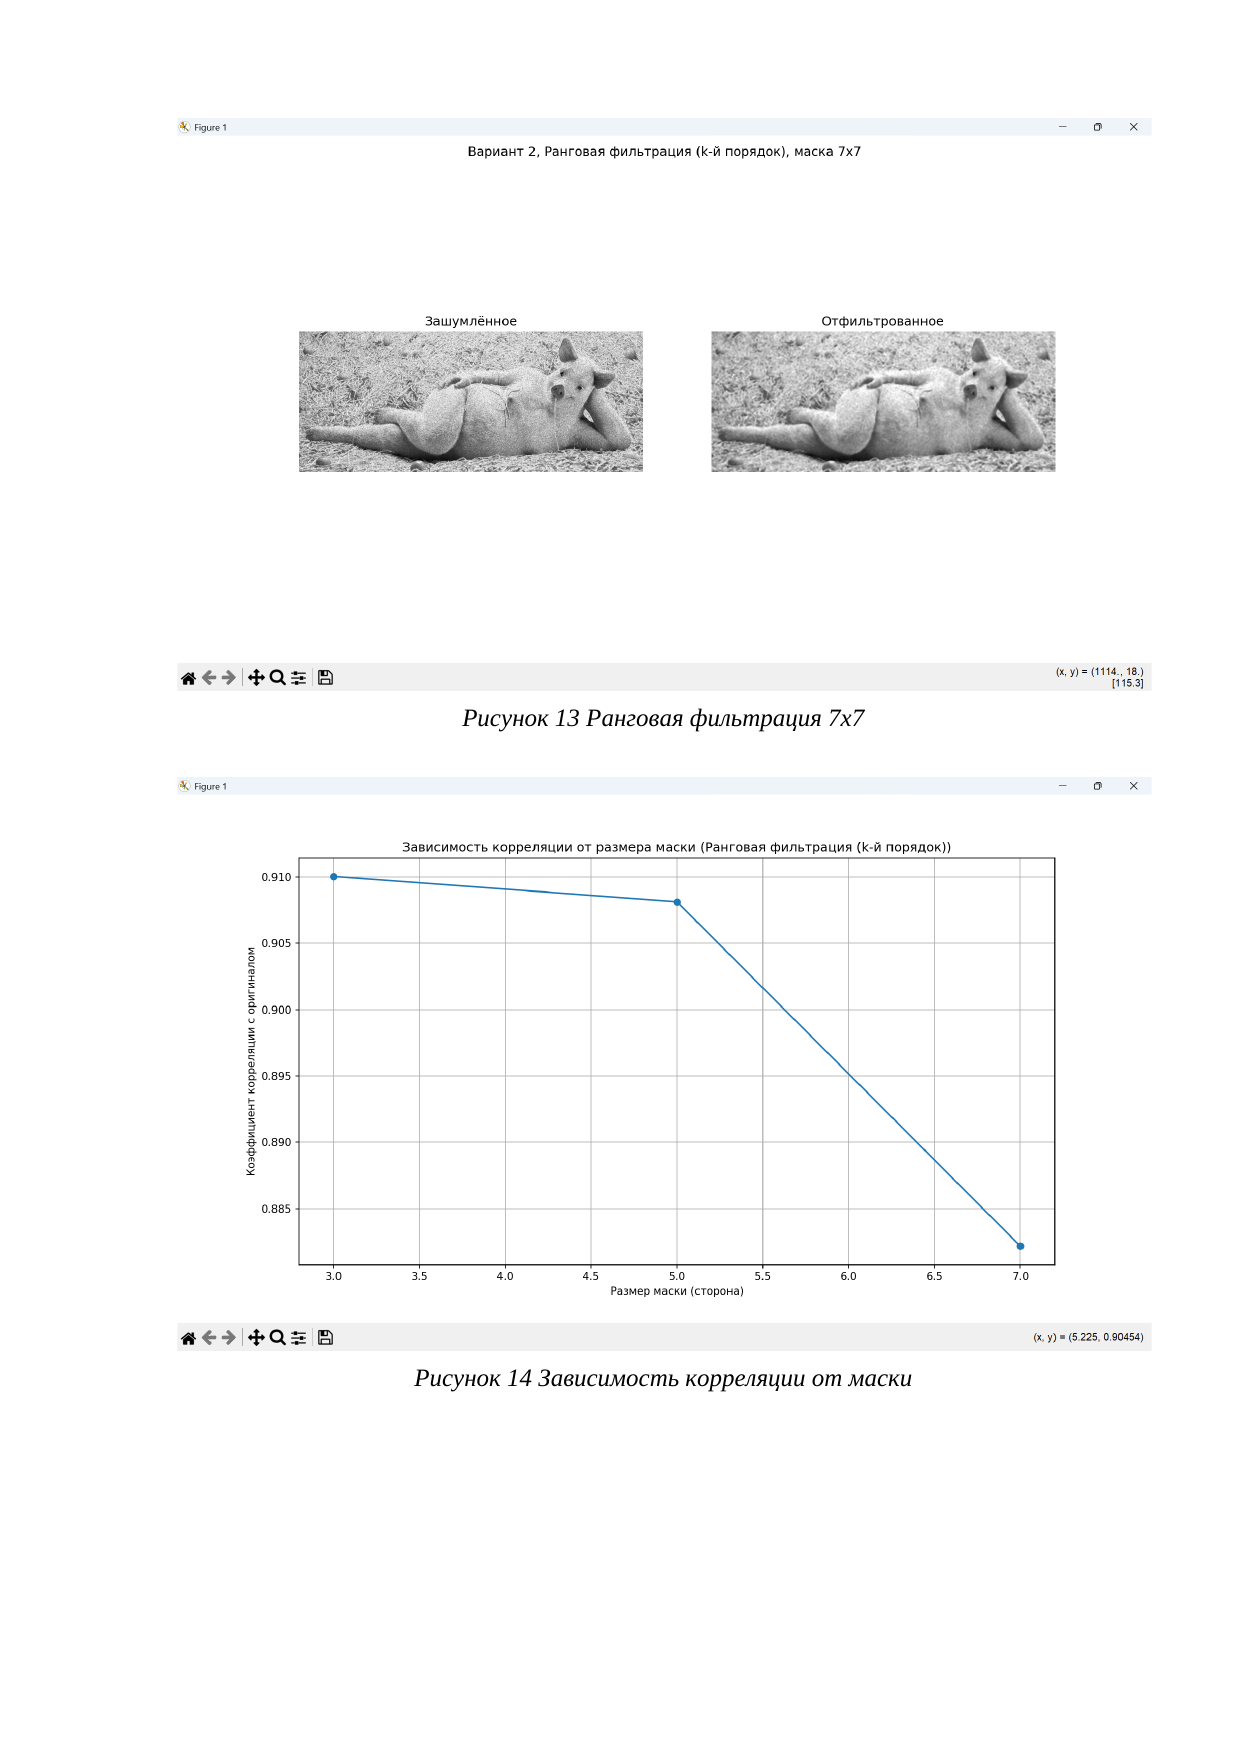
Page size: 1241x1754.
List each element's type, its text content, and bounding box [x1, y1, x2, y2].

text Рисунок 13 Ранговая фильтрация 7х7 [177, 703, 1152, 732]
text Рисунок 14 Зависимость корреляции от маски [177, 1363, 1152, 1392]
